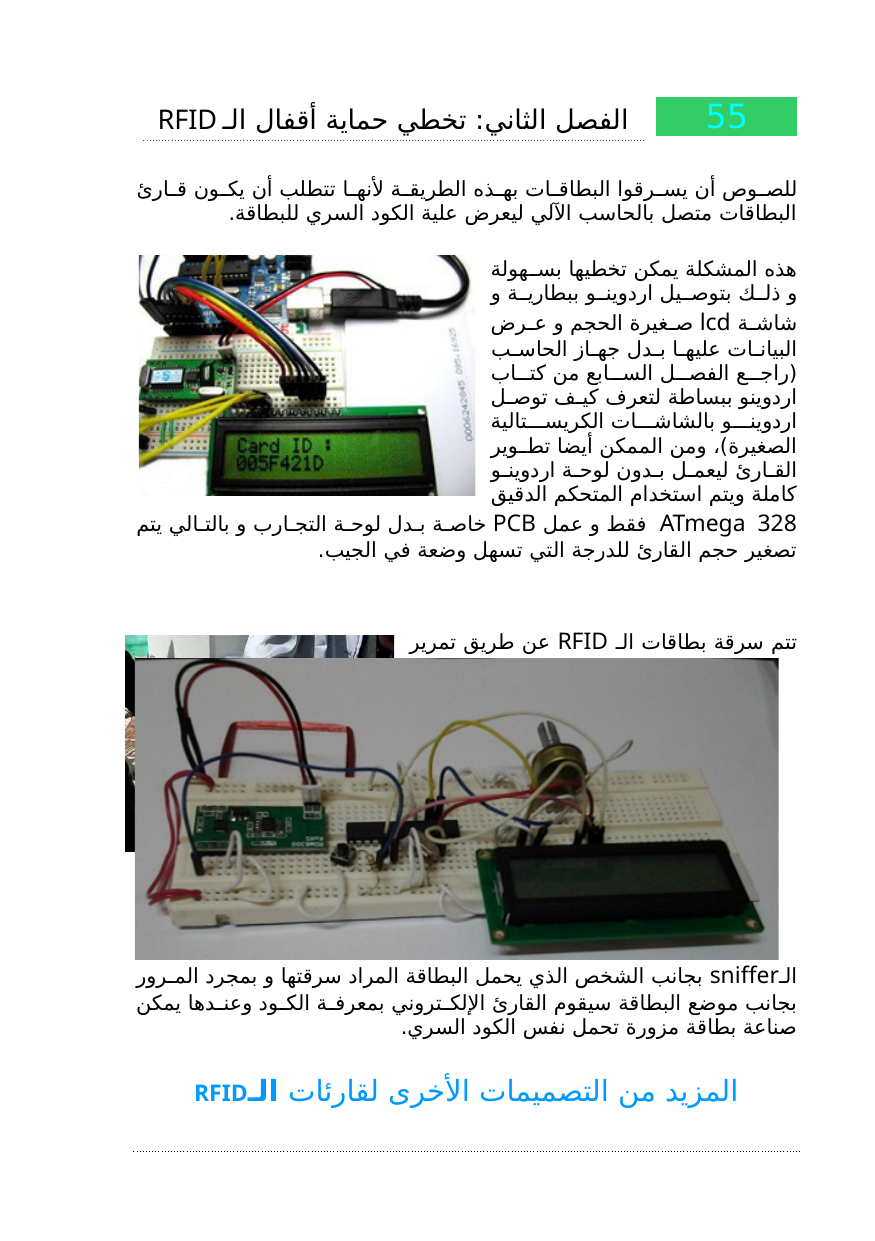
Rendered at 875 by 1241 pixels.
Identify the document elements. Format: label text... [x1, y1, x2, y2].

text هذه المشكلة يمكن تخطيها بسهولة و ذلك بتوصيل اردوينو ببطارية و شاشة lcd صغيرة الحجم و عرض البيانات عليها بدل جهاز الحاسب (راجع الفصل السابع من كتاب اردوينو ببساطة لتعرف كيف توصل اردوينو بالشاشات الكريستالية الصغيرة)، ومن الممكن أيضا تطوير القارئ ليعمل بدون لوحة اردوينو كاملة ويتم استخدام المتحكم الدقيق ATmega 328 فقط و عمل PCB خاصة بدل لوحة التجارب و بالتالي يتم تصغير حجم القارئ للدرجة التي تسهل وضعة في الجيب. [136, 257, 797, 562]
subtitle المزيد من التصميمات الأخرى لقارئات الـRFID [136, 1075, 797, 1109]
picture [138, 255, 476, 496]
text تتم سرقة بطاقات الـ RFID عن طريق تمرير الـsniffer بجانب الشخص الذي يحمل البطاقة المراد سرقتها و بمجرد المرور بجانب موضع البطاقة سيقوم القارئ الإلكتروني بمعرفة الكود وعندها يمكن صناعة بطاقة مزورة تحمل نفس الكود السري. [136, 625, 797, 1039]
text في كلا التجربتين قمنا بمحاكاة سرقة أكواد الـRFID حتى و أن لم تكن مكتوبة على البطاقة باستخدام arduino rfid reader ، سيقول البعض لكن لا يمكن للصوص أن يسرقوا البطاقات بهذه الطريقة لأنها تتطلب أن يكون قارئ البطاقات متصل بالحاسب الآلي ليعرض علية الكود السري للبطاقة. [136, 177, 797, 226]
picture [125, 635, 779, 960]
